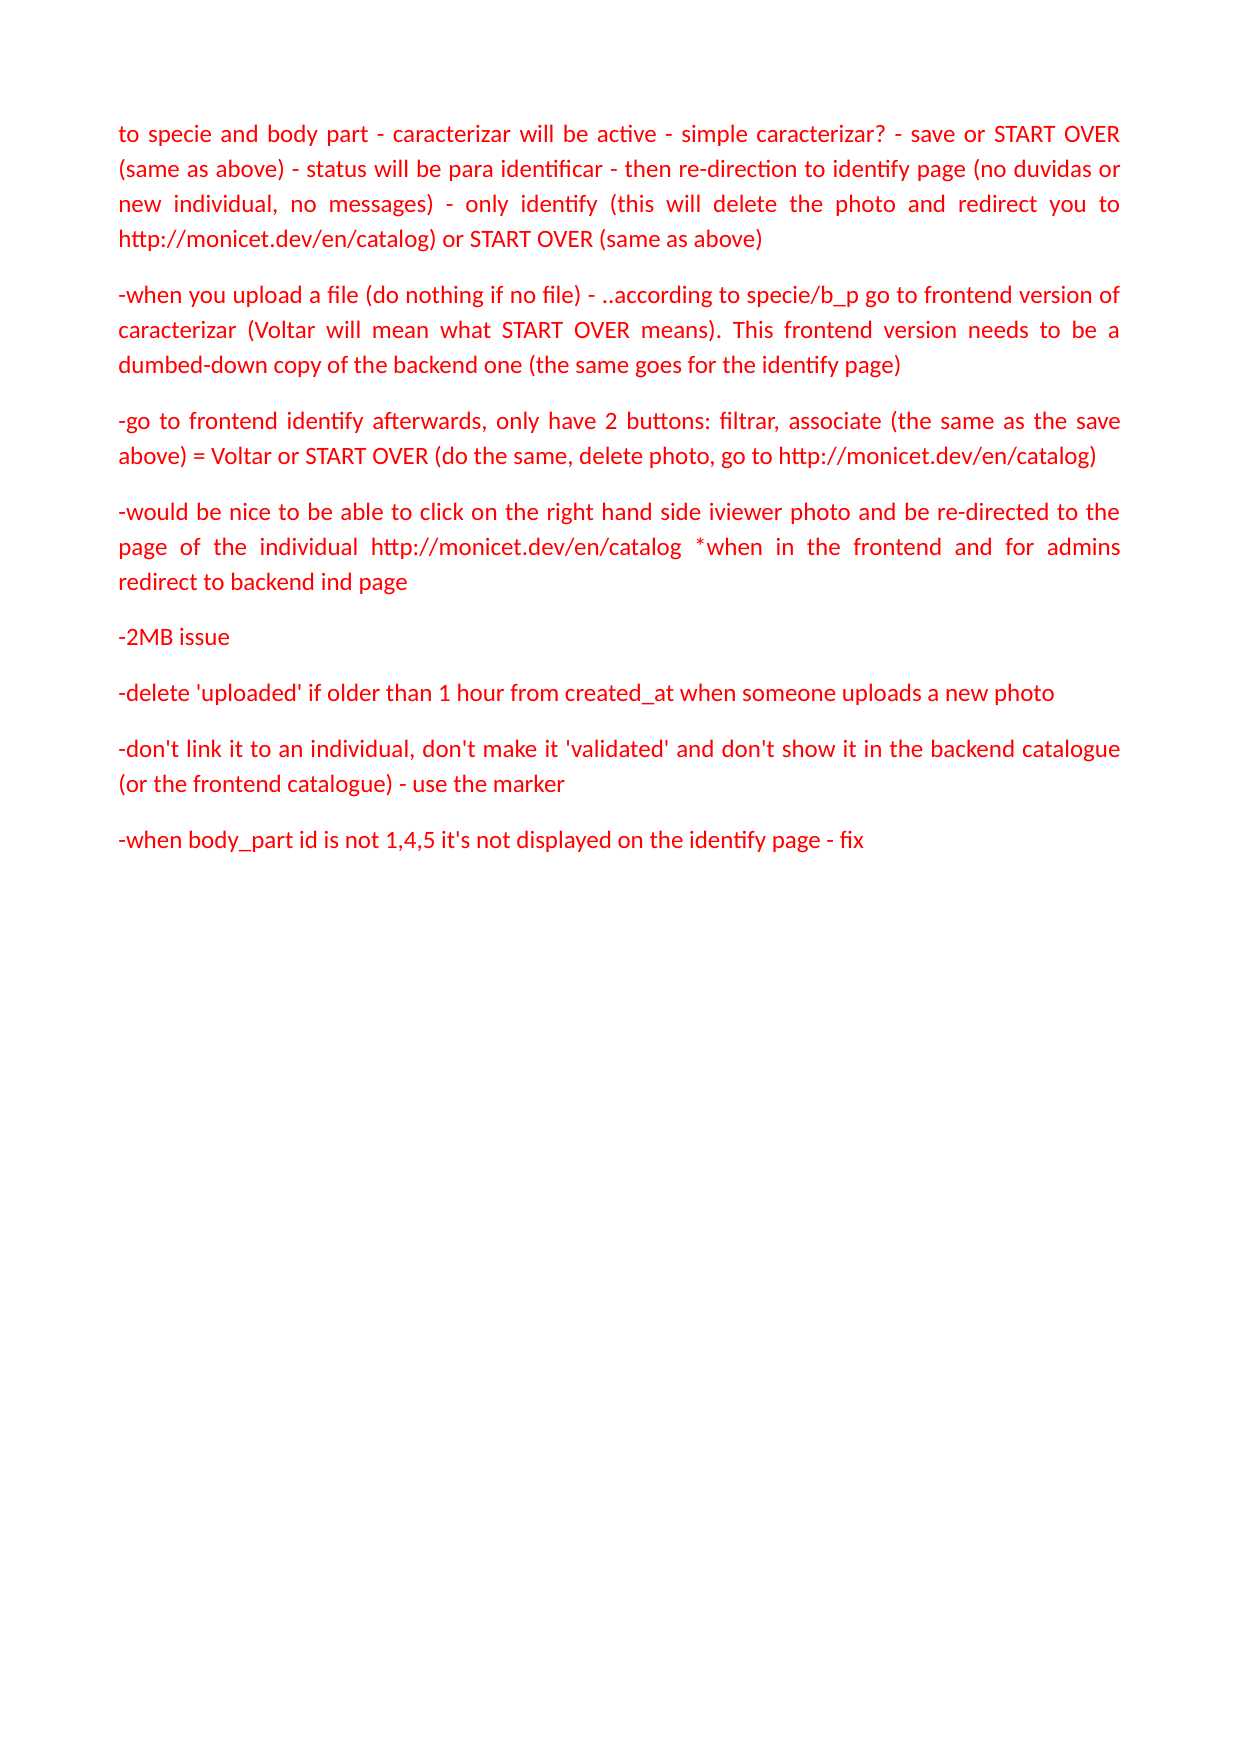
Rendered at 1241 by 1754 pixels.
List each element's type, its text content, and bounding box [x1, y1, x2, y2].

text -delete 'uploaded' if older than 1 hour from created_at when someone uploads a new photo [118, 677, 1122, 708]
text -don't link it to an individual, don't make it 'validated' and don't show it in the backend catalogue (or the frontend catalogue) - use the marker [118, 733, 1122, 799]
text -2MB issue [118, 621, 1122, 652]
text -go to frontend identify afterwards, only have 2 buttons: filtrar, associate (the same as the save above) = Voltar or START OVER (do the same, delete photo, go to http://monicet.dev/en/catalog) [118, 405, 1122, 470]
text -when you upload a file (do nothing if no file) - ..according to specie/b_p go to frontend version of caracterizar (Voltar will mean what START OVER means). This frontend version needs to be a dumbed-down copy of the backend one (the same goes for the identify page) [118, 279, 1122, 379]
text -when body_part id is not 1,4,5 it's not displayed on the identify page - fix [118, 824, 1122, 854]
text -would be nice to be able to click on the right hand side iviewer photo and be re-directed to the page of the individual http://monicet.dev/en/catalog *when in the frontend and for admins redirect to backend ind page [118, 496, 1122, 596]
text to specie and body part - caracterizar will be active - simple caracterizar? - save or START OVER (same as above) - status will be para identificar - then re-direction to identify page (no duvidas or new individual, no messages) - only identify (this will delete the photo and redirect you to http://monicet.dev/en/catalog) or START OVER (same as above) [118, 118, 1122, 254]
